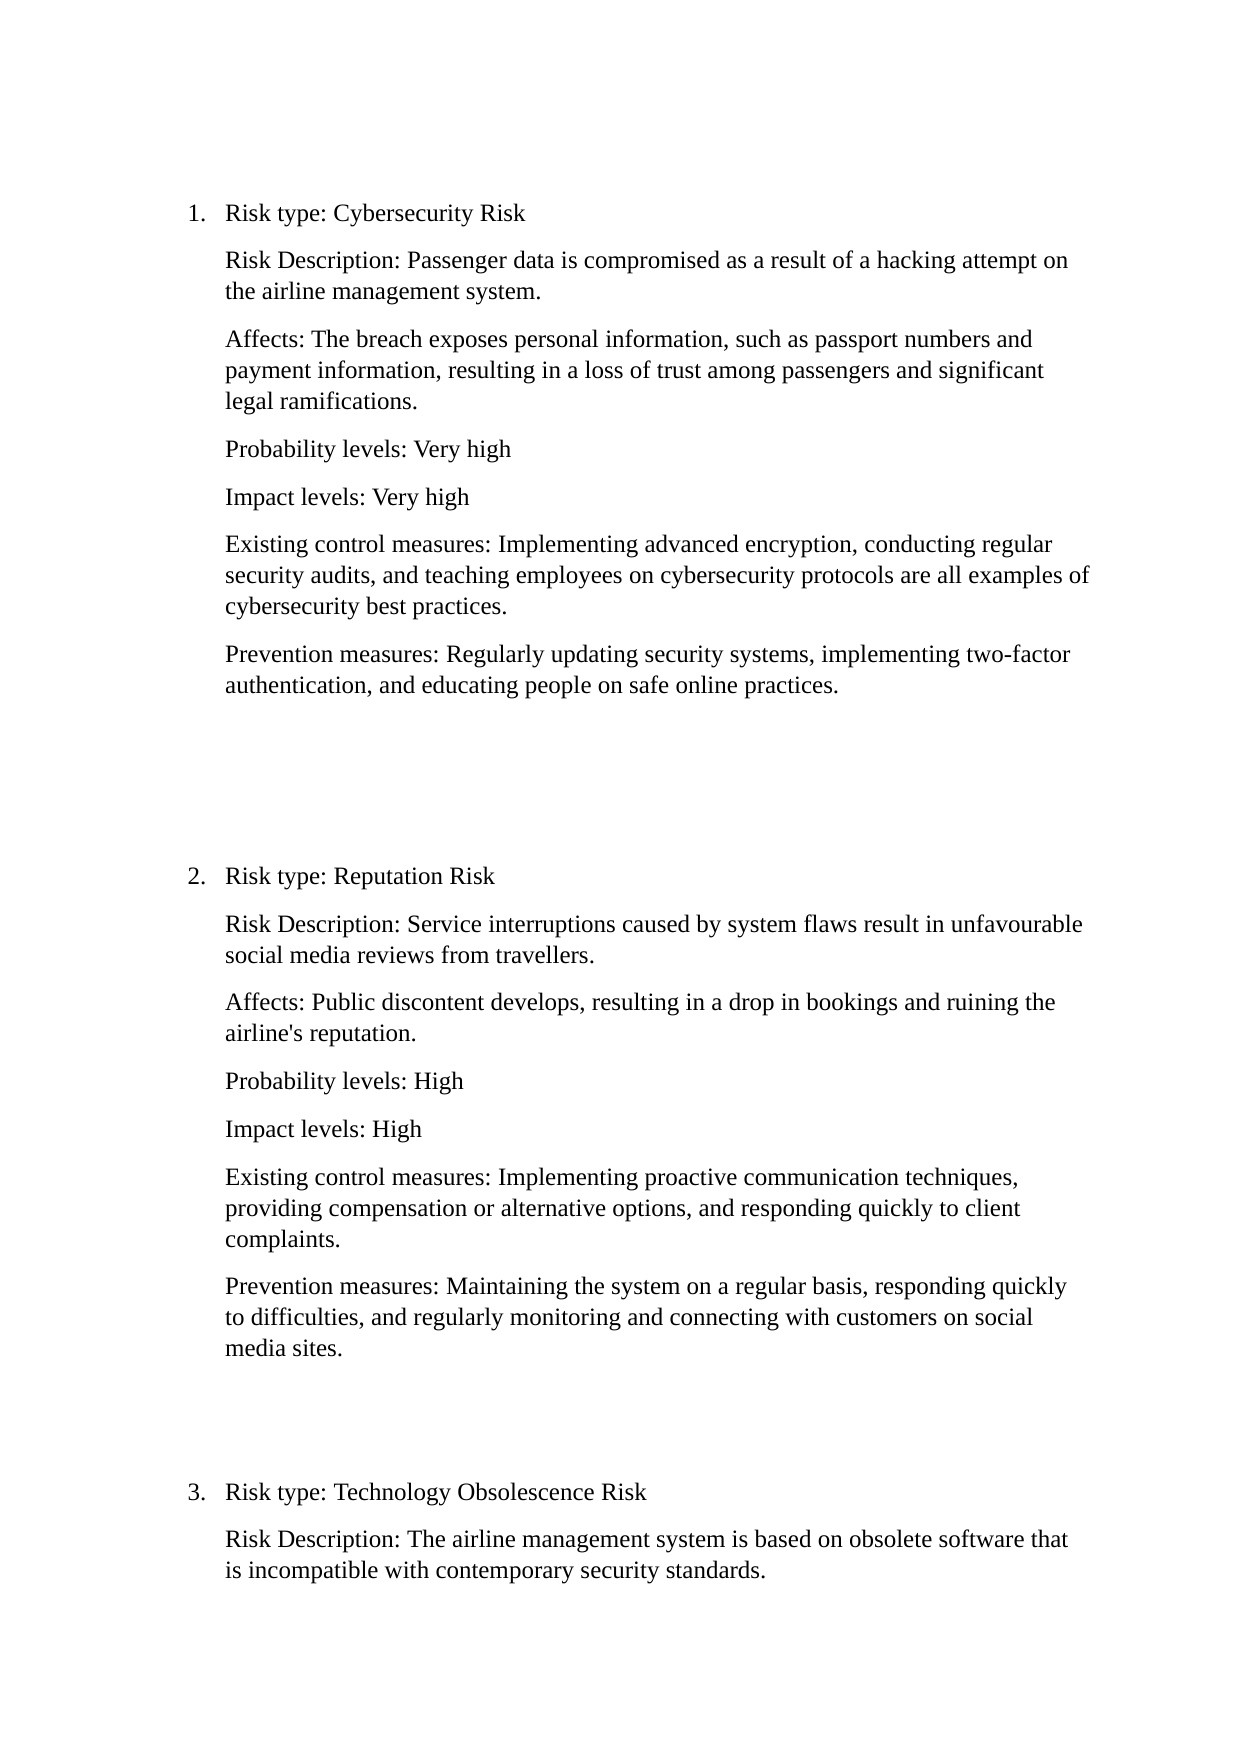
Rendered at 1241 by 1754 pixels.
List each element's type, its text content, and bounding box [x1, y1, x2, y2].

text Risk Description: The airline management system is based on obsolete software that is incompatible with contemporary security standards. [225, 1524, 1090, 1584]
list Risk type: Technology Obsolescence Risk [187, 1477, 1090, 1505]
list Risk type: Reputation Risk [187, 861, 1090, 890]
text Prevention measures: Maintaining the system on a regular basis, responding quickly to difficulties, and regularly monitoring and connecting with customers on social media sites. [225, 1271, 1090, 1362]
text Affects: The breach exposes personal information, such as passport numbers and payment information, resulting in a loss of trust among passengers and significant legal ramifications. [225, 324, 1090, 415]
text Prevention measures: Regularly updating security systems, implementing two-factor authentication, and educating people on safe online practices. [225, 639, 1090, 699]
text Impact levels: High [150, 1114, 1090, 1143]
text Risk Description: Passenger data is compromised as a result of a hacking attempt on the airline management system. [225, 245, 1090, 305]
text Existing control measures: Implementing proactive communication techniques, providing compensation or alternative options, and responding quickly to client complaints. [225, 1162, 1090, 1252]
text Probability levels: Very high [150, 434, 1090, 463]
list Risk type: Cybersecurity Risk [187, 198, 1090, 226]
text Risk Description: Service interruptions caused by system flaws result in unfavourable social media reviews from travellers. [225, 909, 1090, 968]
text Impact levels: Very high [150, 482, 1090, 510]
text Existing control measures: Implementing advanced encryption, conducting regular security audits, and teaching employees on cybersecurity protocols are all examples of cybersecurity best practices. [225, 529, 1090, 620]
text Affects: Public discontent develops, resulting in a drop in bookings and ruining the airline's reputation. [225, 987, 1090, 1047]
text Probability levels: High [150, 1066, 1090, 1095]
